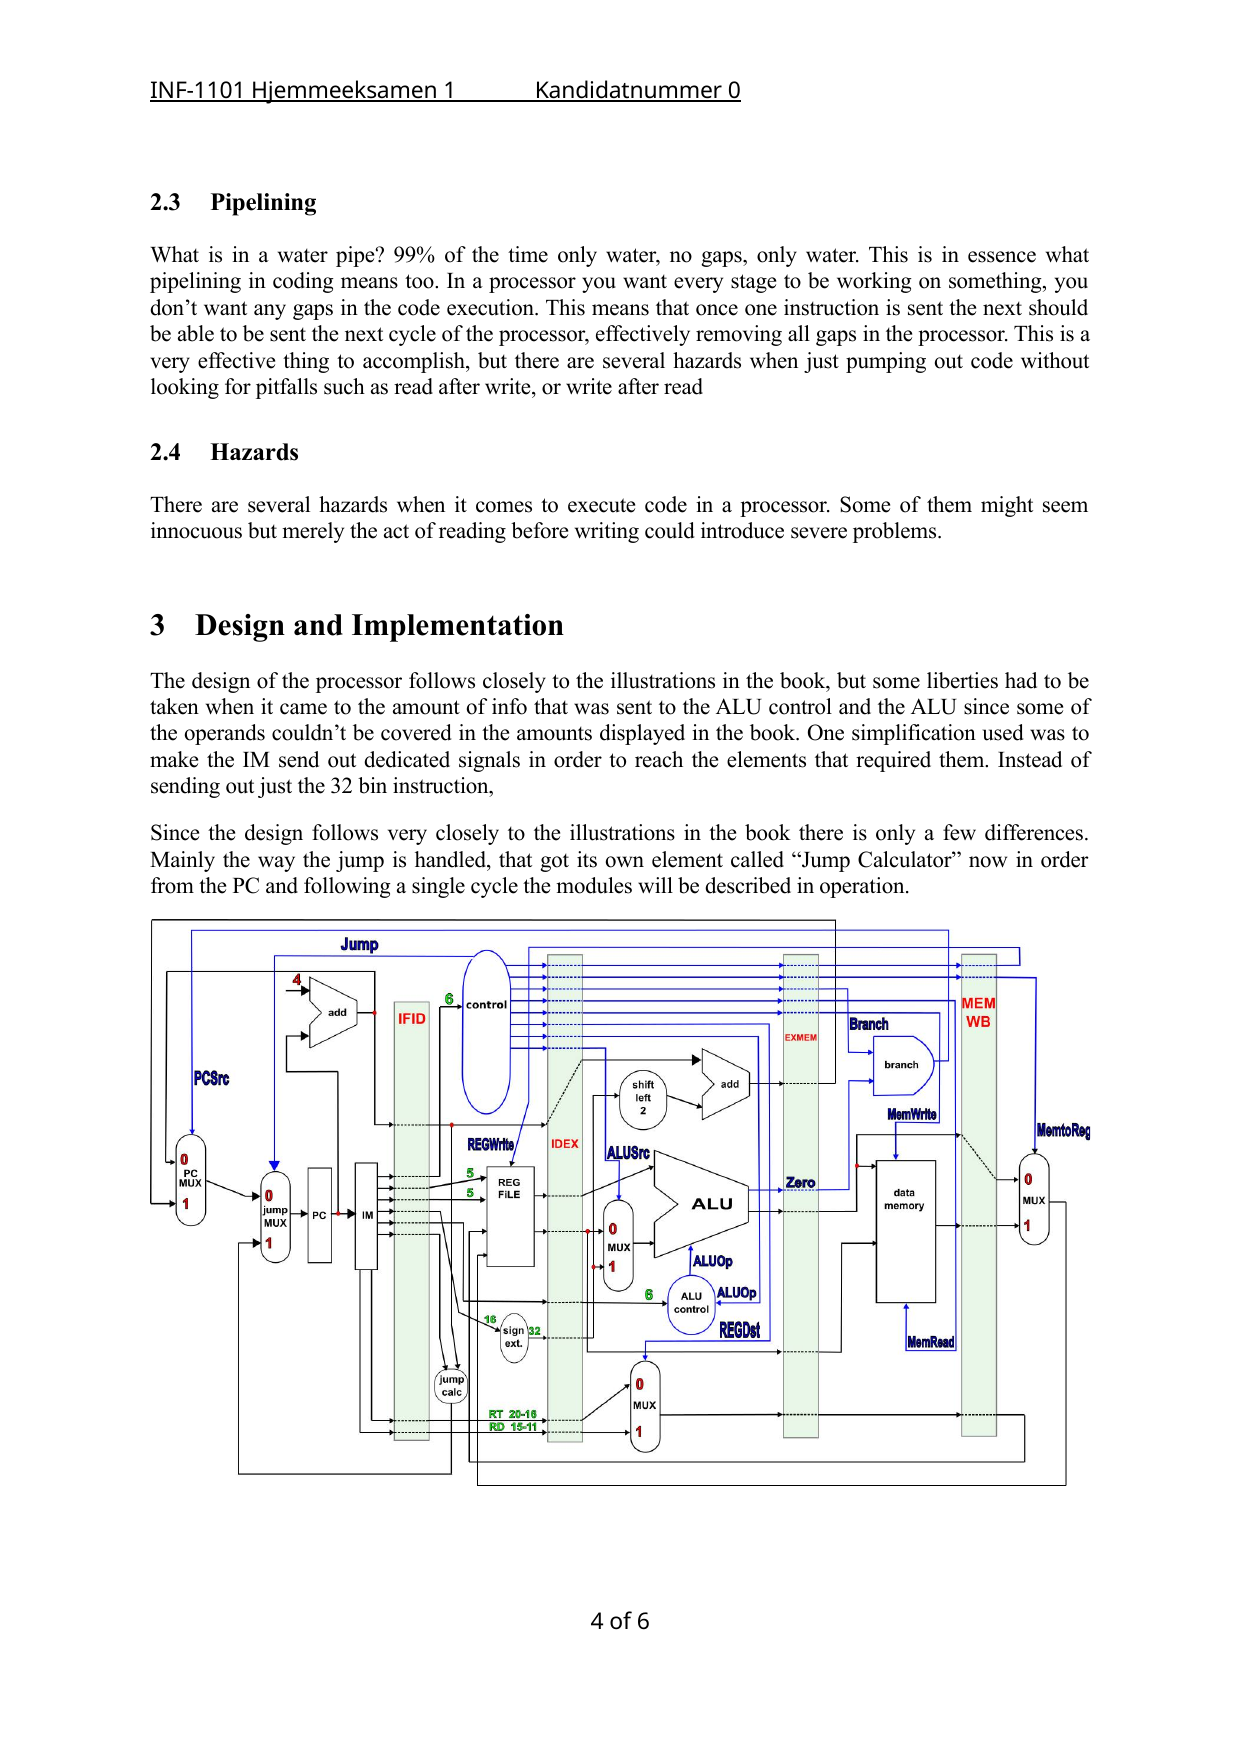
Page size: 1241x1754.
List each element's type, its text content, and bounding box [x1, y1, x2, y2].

text Since the design follows very closely to the illustrations in the book there is only a few differences. Mainly the way the jump is handled, that got its own element called “Jump Calculator” now in order from the PC and following a single cycle the modules will be described in operation. [150, 819, 1090, 898]
text There are several hazards when it comes to execute code in a processor. Some of them might seem innocuous but merely the act of reading before writing could introduce severe problems. [150, 491, 1090, 543]
subtitle Design and Implementation [150, 606, 1090, 642]
picture [150, 919, 1091, 1486]
text What is in a water pipe? 99% of the time only water, no gaps, only water. This is in essence what pipelining in coding means too. In a processor you want every stage to be working on something, you don’t want any gaps in the code execution. This means that once one instruction is sent the next should be able to be sent the next cycle of the processor, effectively removing all gaps in the processor. This is a very effective thing to accomplish, but there are several hazards when just pumping out code without looking for pitfalls such as read after write, or write after read [150, 241, 1090, 399]
subtitle Hazards [150, 437, 1090, 466]
subtitle Pipelining [150, 187, 1090, 216]
text The design of the processor follows closely to the illustrations in the book, but some liberties had to be taken when it came to the amount of info that was sent to the ALU control and the ALU since some of the operands couldn’t be covered in the amounts displayed in the book. One simplification used was to make the IM send out dedicated signals in order to reach the elements that required them. Instead of sending out just the 32 bin instruction, [150, 667, 1090, 798]
